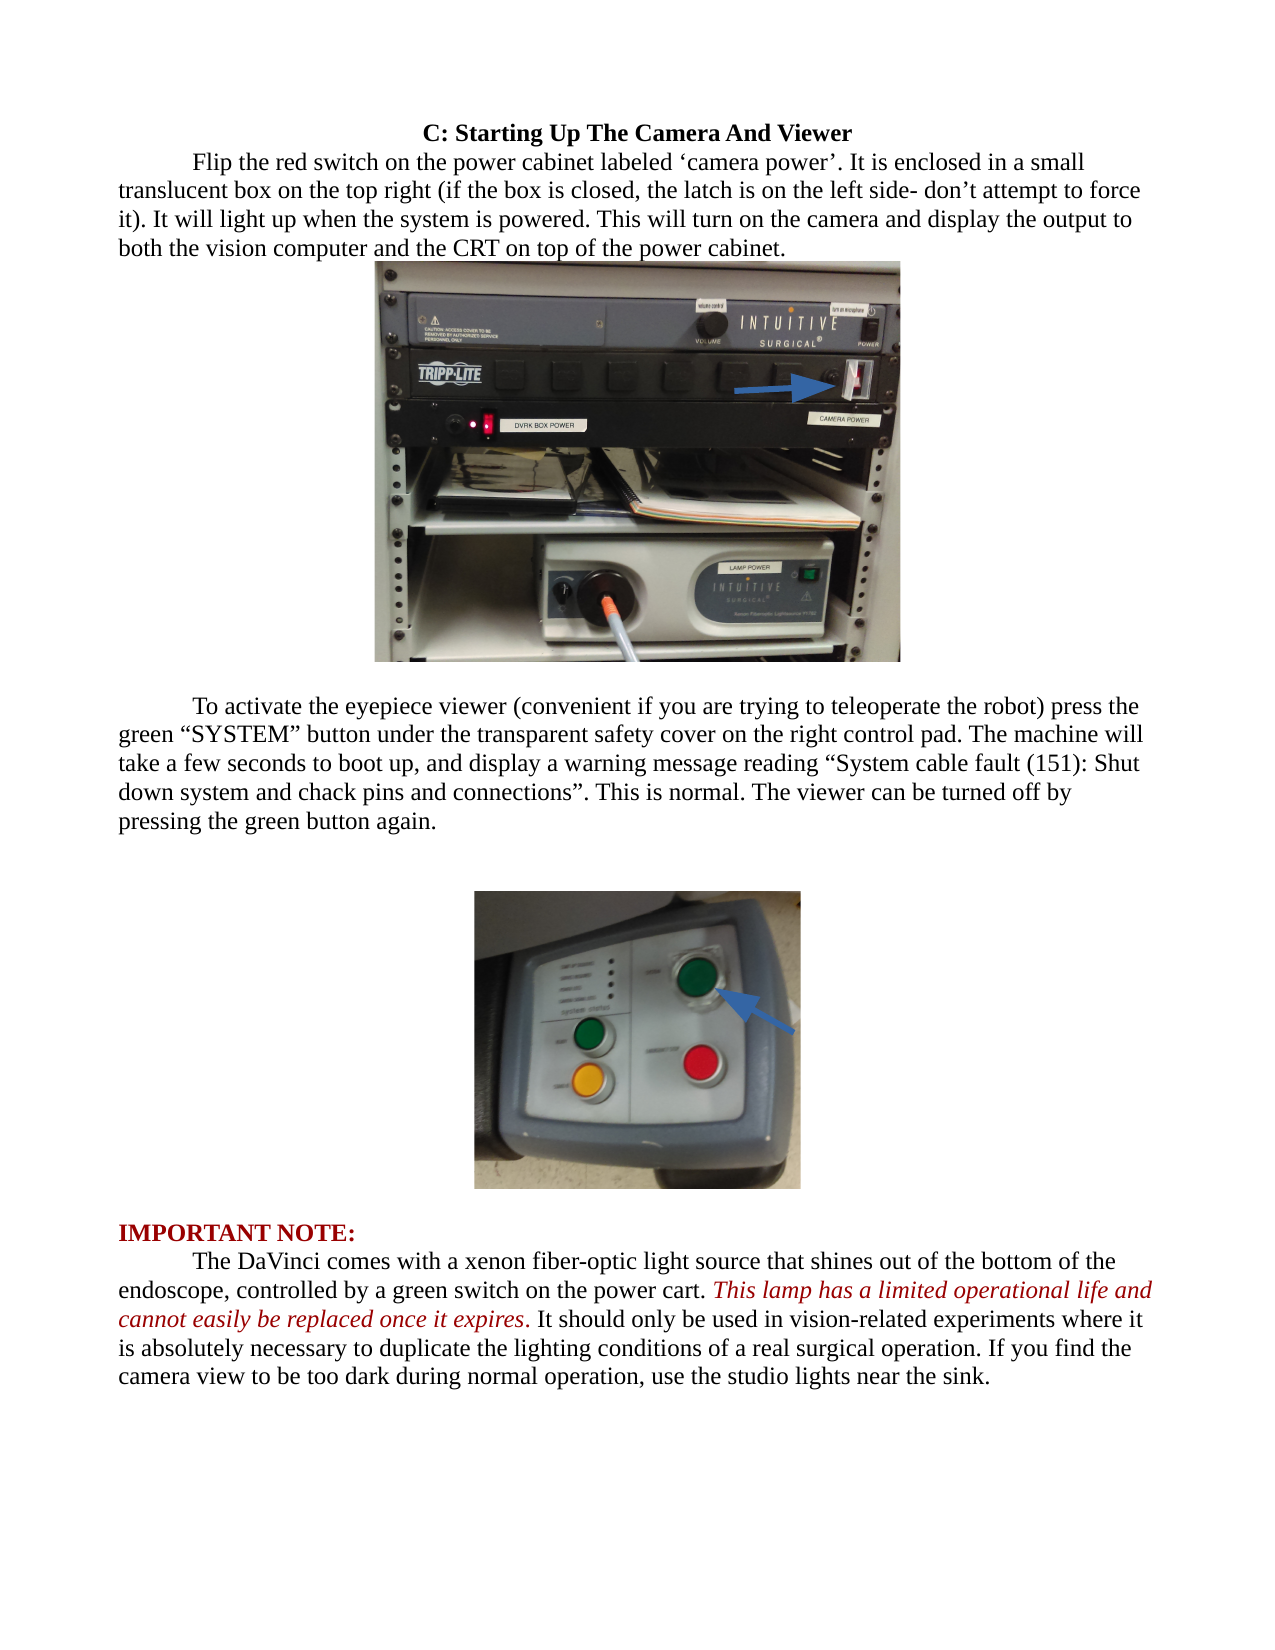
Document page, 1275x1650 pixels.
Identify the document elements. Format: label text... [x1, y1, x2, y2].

text Flip the red switch on the power cabinet labeled ‘camera power’. It is enclosed in a small translucent box on the top right (if the box is closed, the latch is on the left side- don’t attempt to force it). It will light up when the system is powered. This will turn on the camera and display the output to both the vision computer and the CRT on top of the power cabinet. [118, 147, 1157, 262]
picture [540, 891, 666, 1189]
text C: Starting Up The Camera And Viewer [118, 118, 1157, 147]
text To activate the eyepiece viewer (convenient if you are trying to teleoperate the robot) press the green “SYSTEM” button under the transparent safety cover on the right control pad. The machine will take a few seconds to boot up, and display a warning message reading “System cable fault (151): Shut down system and chack pins and connections”. This is normal. The viewer can be turned off by pressing the green button again. [118, 691, 1157, 834]
text IMPORTANT NOTE: [118, 1218, 1157, 1246]
text The DaVinci comes with a xenon fiber-optic light source that shines out of the bottom of the endoscope, controlled by a green switch on the power cart. This lamp has a limited operational life and cannot easily be replaced once it expires. It should only be used in vision-related experiments where it is absolutely necessary to duplicate the lighting conditions of a real surgical operation. If you find the camera view to be too dark during normal operation, use the studio lights near the sink. [118, 1246, 1157, 1390]
